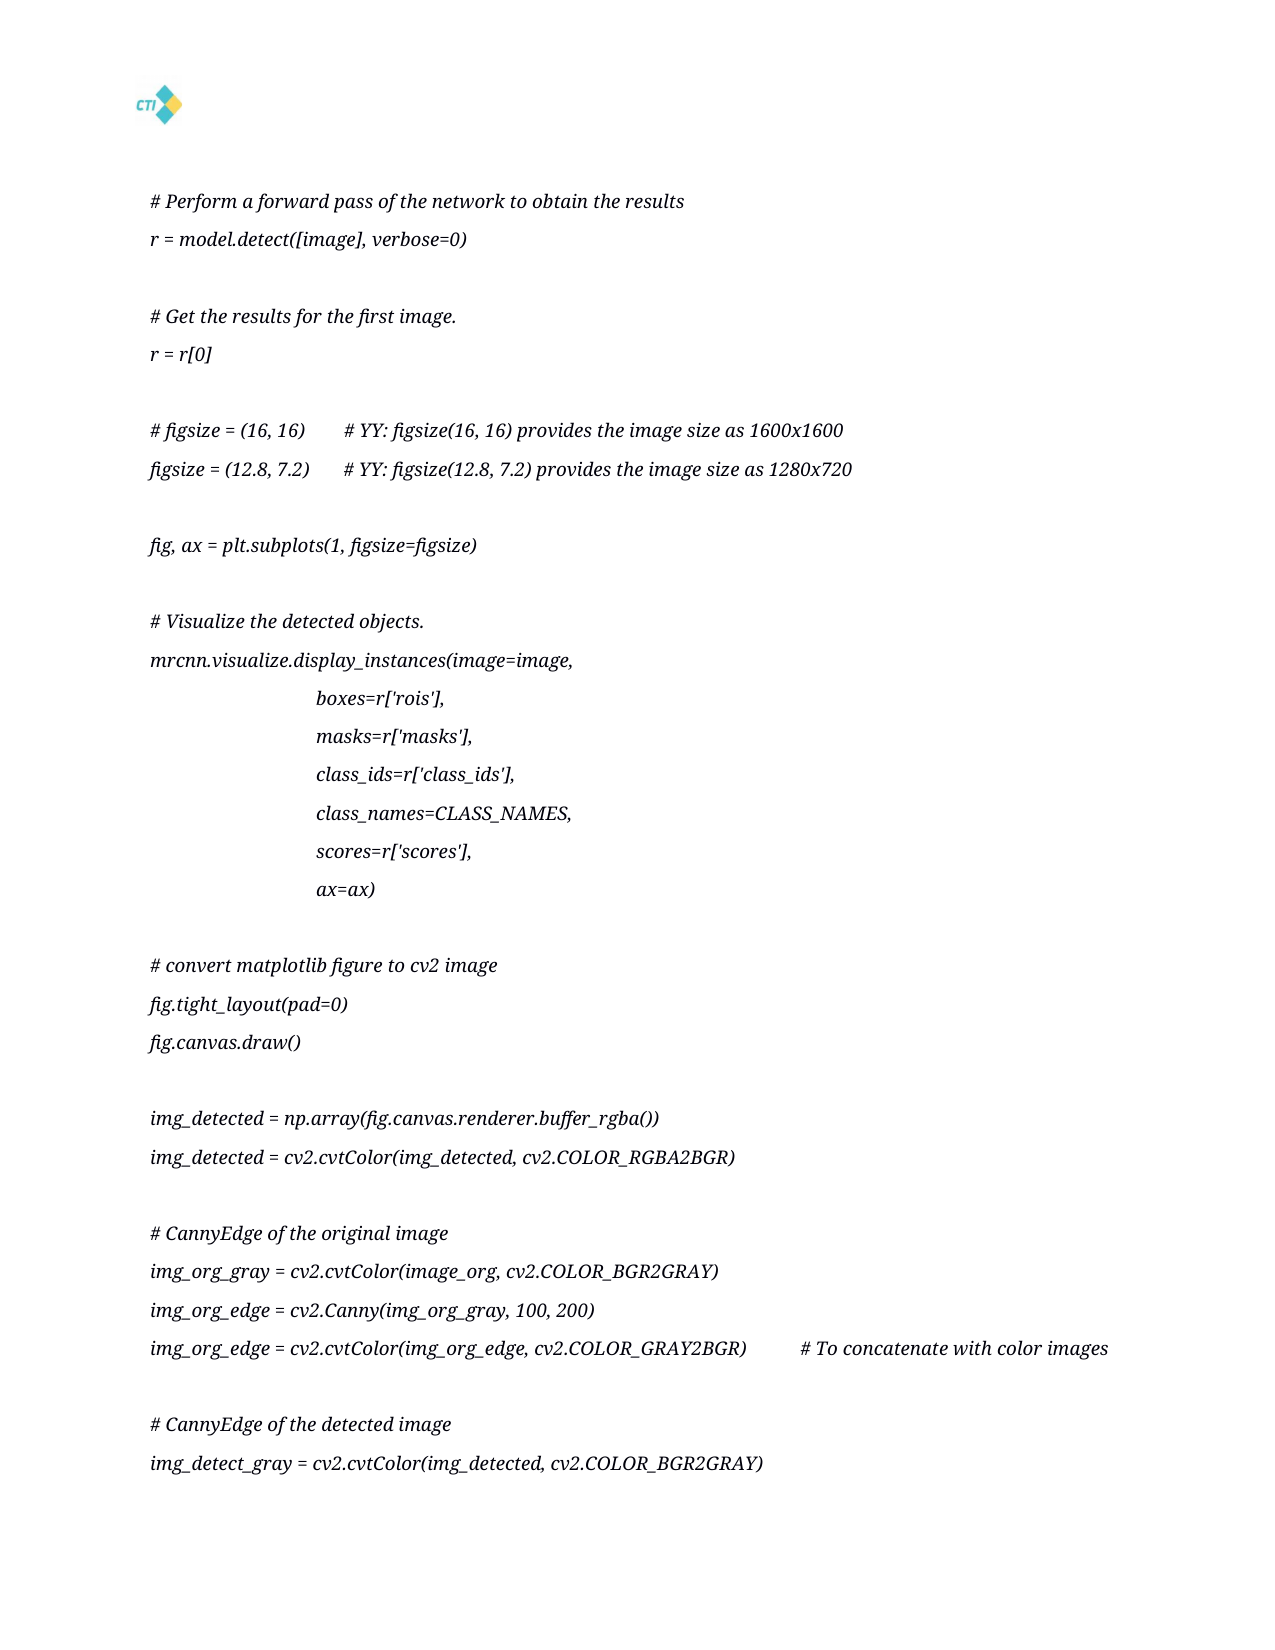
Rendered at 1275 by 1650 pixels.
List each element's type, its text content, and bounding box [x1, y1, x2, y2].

text # Visualize the detected objects. [150, 609, 1125, 634]
text ax=ax) [150, 876, 1125, 902]
text # CannyEdge of the original image [150, 1220, 1125, 1246]
text masks=r['masks'], [150, 723, 1125, 749]
text scores=r['scores'], [150, 838, 1125, 864]
text img_detect_gray = cv2.cvtColor(img_detected, cv2.COLOR_BGR2GRAY) [150, 1450, 1125, 1475]
text r = model.detect([image], verbose=0) [150, 226, 1125, 252]
text mrcnn.visualize.display_instances(image=image, [150, 647, 1125, 672]
text # figsize = (16, 16) # YY: figsize(16, 16) provides the image size as 1600x1600 [150, 418, 1125, 443]
text r = r[0] [150, 341, 1125, 367]
text img_org_edge = cv2.Canny(img_org_gray, 100, 200) [150, 1297, 1125, 1322]
text img_org_edge = cv2.cvtColor(img_org_edge, cv2.COLOR_GRAY2BGR) # To concatenate with color images [150, 1335, 1125, 1361]
text fig, ax = plt.subplots(1, figsize=figsize) [150, 532, 1125, 558]
text fig.tight_layout(pad=0) [150, 991, 1125, 1017]
text fig.canvas.draw() [150, 1029, 1125, 1055]
text figsize = (12.8, 7.2) # YY: figsize(12.8, 7.2) provides the image size as 1280x720 [150, 456, 1125, 481]
text # CannyEdge of the detected image [150, 1412, 1125, 1437]
text img_org_gray = cv2.cvtColor(image_org, cv2.COLOR_BGR2GRAY) [150, 1259, 1125, 1284]
text class_ids=r['class_ids'], [150, 762, 1125, 787]
text # convert matplotlib figure to cv2 image [150, 953, 1125, 978]
picture [134, 75, 183, 126]
text # Get the results for the first image. [150, 303, 1125, 328]
text boxes=r['rois'], [150, 685, 1125, 711]
text img_detected = np.array(fig.canvas.renderer.buffer_rgba()) [150, 1106, 1125, 1131]
text class_names=CLASS_NAMES, [150, 800, 1125, 825]
text img_detected = cv2.cvtColor(img_detected, cv2.COLOR_RGBA2BGR) [150, 1144, 1125, 1169]
text # Perform a forward pass of the network to obtain the results [150, 188, 1125, 214]
